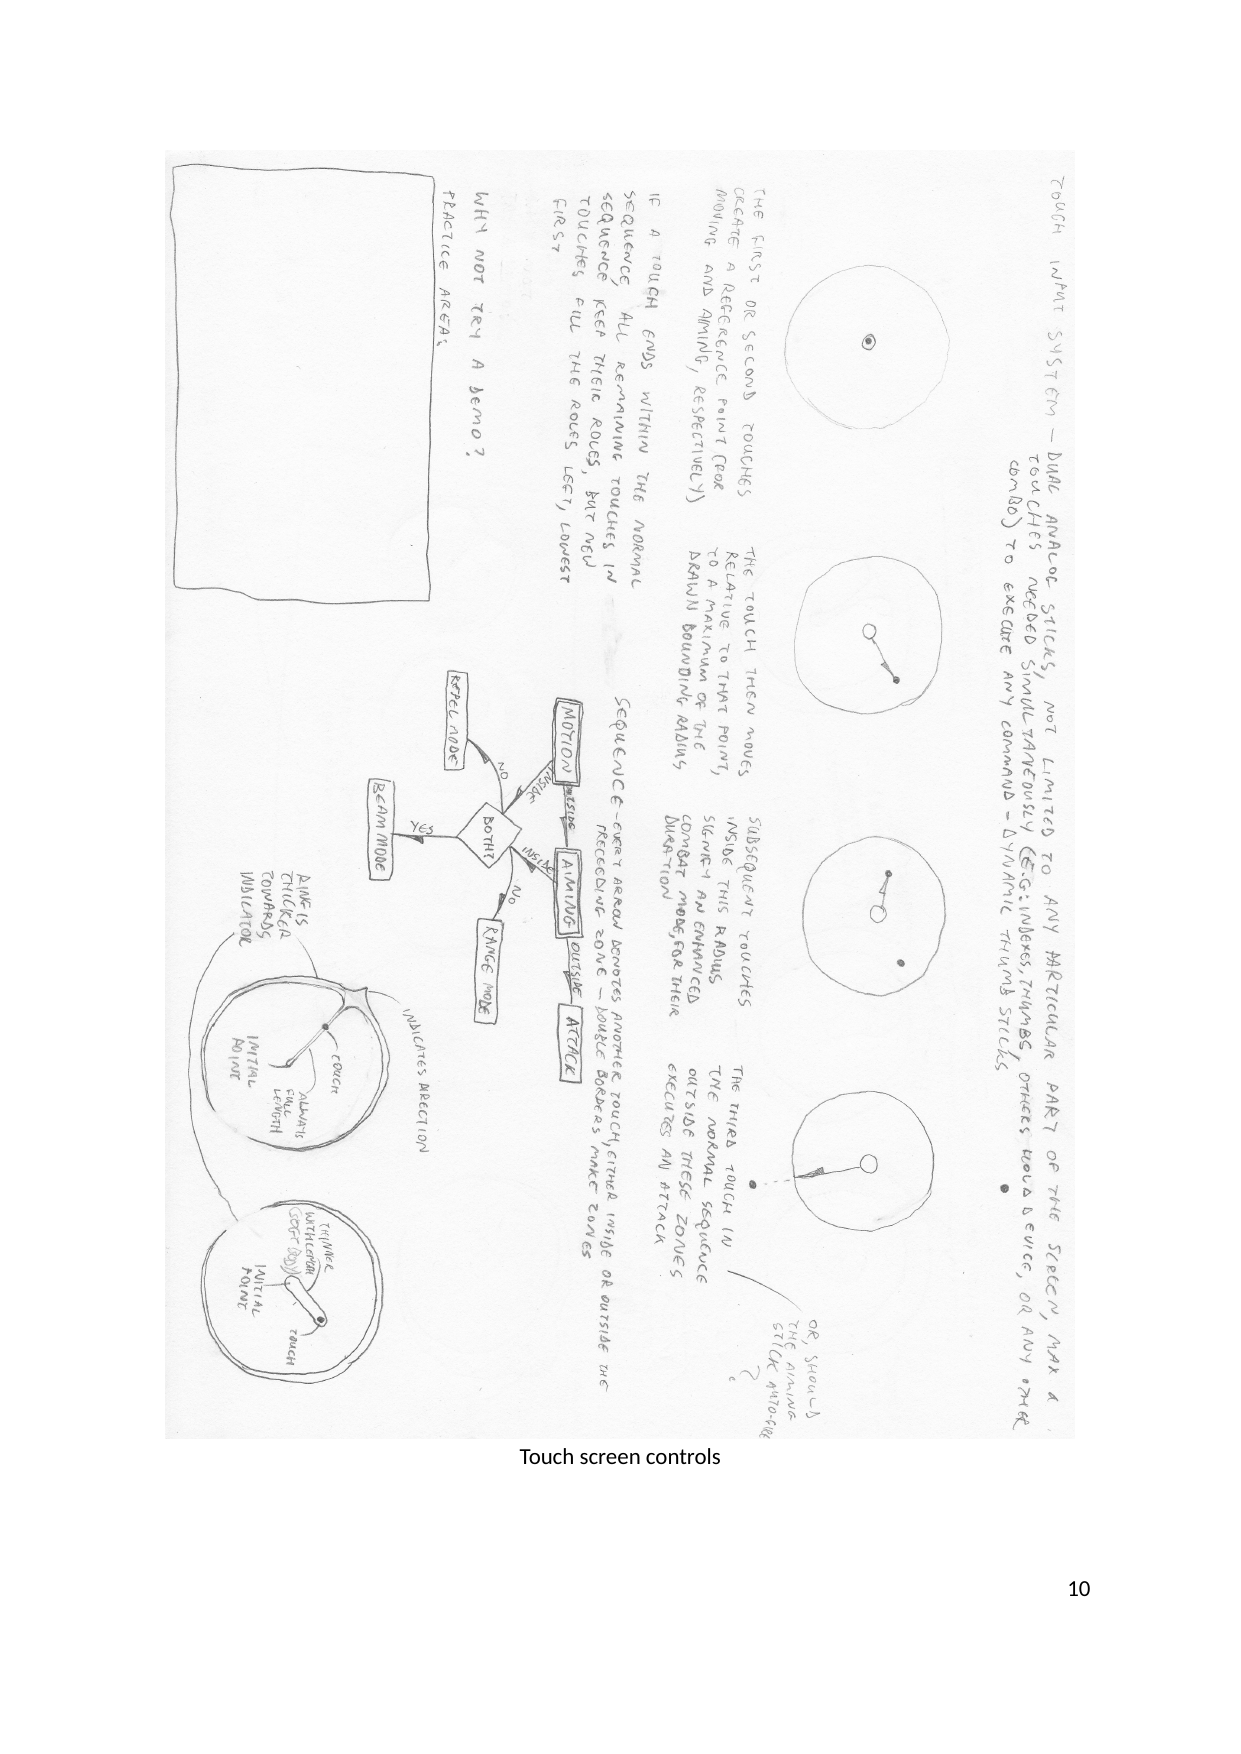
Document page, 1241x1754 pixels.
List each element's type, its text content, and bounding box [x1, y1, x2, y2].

picture [165, 150, 1075, 1439]
text Touch screen controls [150, 150, 1090, 1471]
